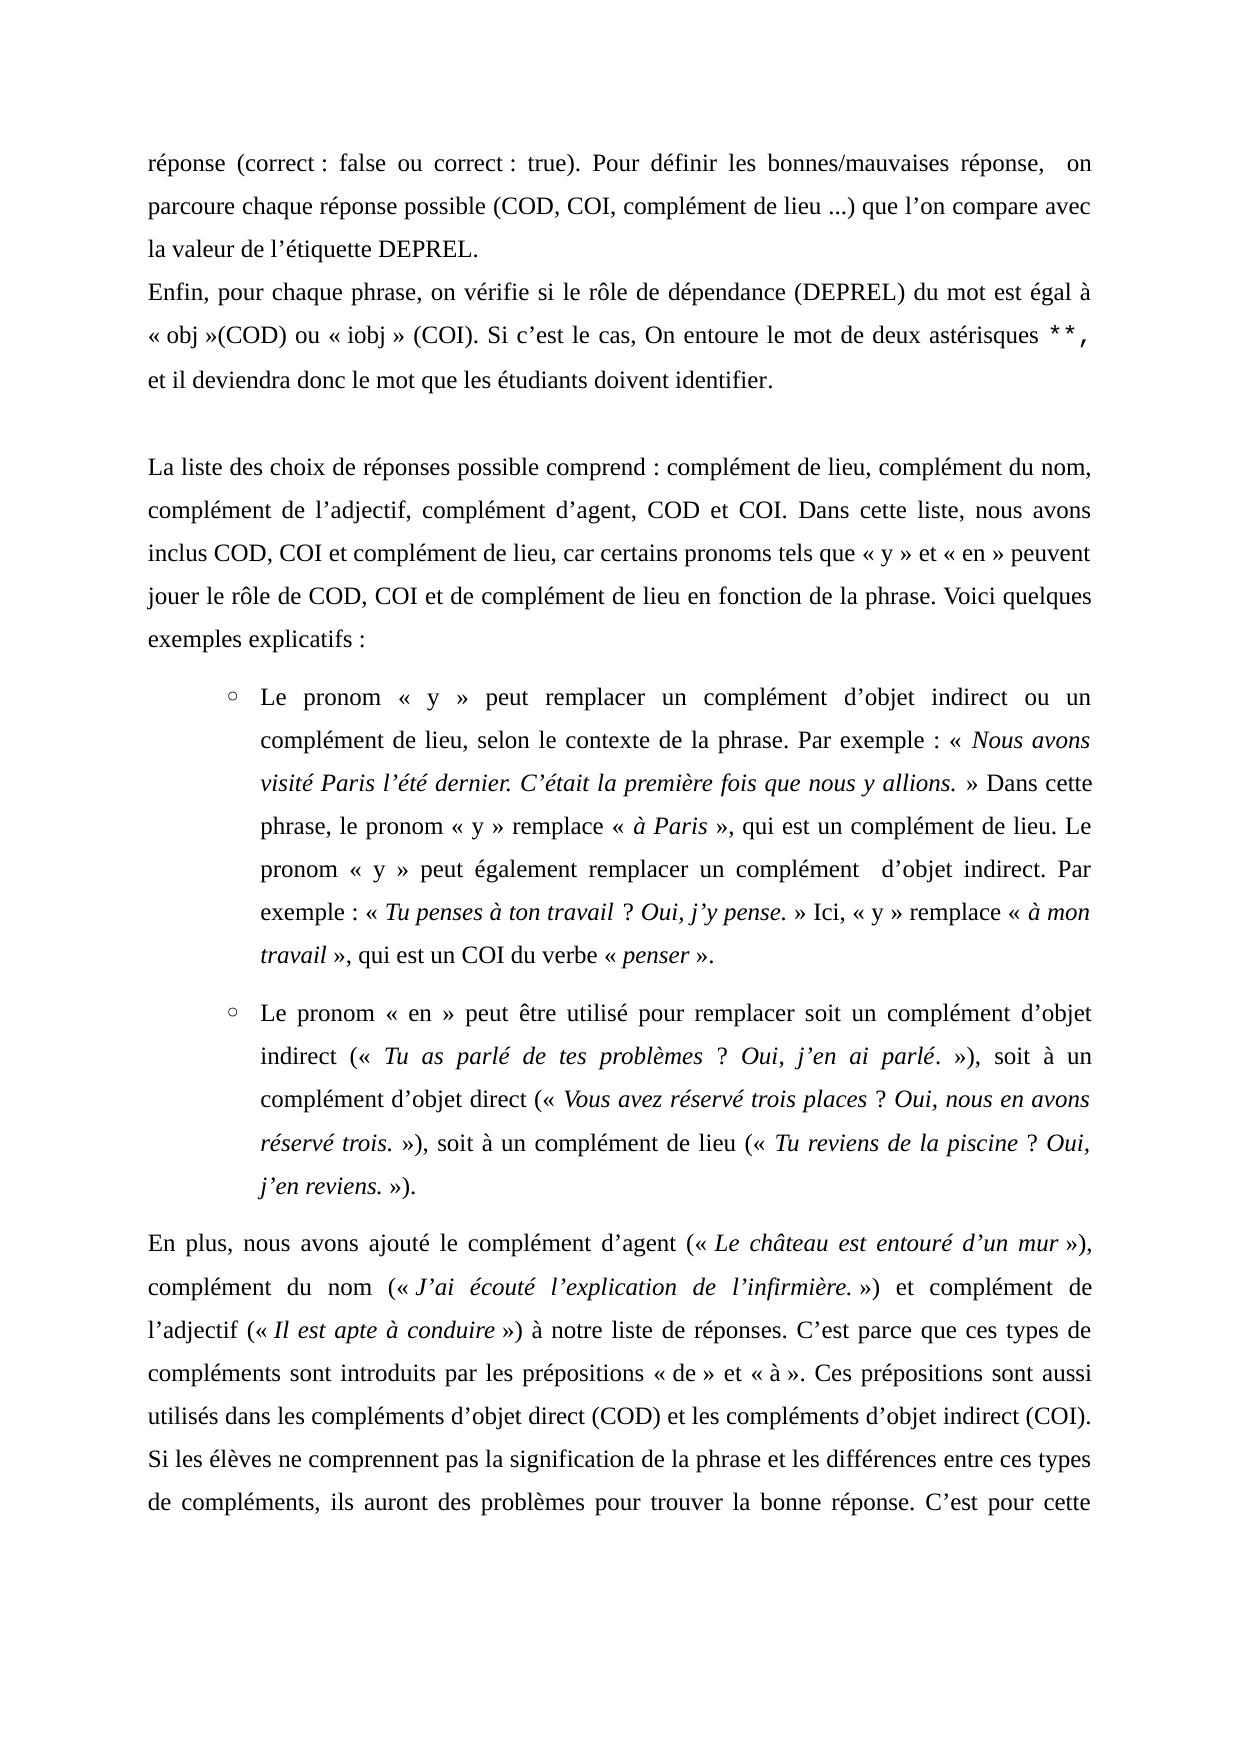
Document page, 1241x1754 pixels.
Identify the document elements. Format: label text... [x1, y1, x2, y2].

text réponse (correct : false ou correct : true). Pour définir les bonnes/mauvaises réponse, on parcoure chaque réponse possible (COD, COI, complément de lieu ...) que l’on compare avec la valeur de l’étiquette DEPREL. [148, 148, 1092, 263]
text Enfin, pour chaque phrase, on vérifie si le rôle de dépendance (DEPREL) du mot est égal à « obj »(COD) ou « iobj » (COI). Si c’est le cas, On entoure le mot de deux astérisques **, et il deviendra donc le mot que les étudiants doivent identifier. [148, 277, 1092, 394]
list Le pronom « y » peut remplacer un complément d’objet indirect ou un complément de lieu, selon le contexte de la phrase. Par exemple : « Nous avons visité Paris l’été dernier. C’était la première fois que nous y allions. » Dans cette phrase, le pronom « y » remplace « à Paris », qui est un complément de lieu. Le pronom « y » peut également remplacer un complément d’objet indirect. Par exemple : « Tu penses à ton travail ? Oui, j’y pense. » Ici, « y » remplace « à mon travail », qui est un COI du verbe « penser ». [223, 682, 1092, 969]
text En plus, nous avons ajouté le complément d’agent (« Le château est entouré d’un mur »), complément du nom (« J’ai écouté l’explication de l’infirmière. ») et complément de l’adjectif (« Il est apte à conduire ») à notre liste de réponses. C’est parce que ces types de compléments sont introduits par les prépositions « de » et « à ». Ces prépositions sont aussi utilisés dans les compléments d’objet direct (COD) et les compléments d’objet indirect (COI). Si les élèves ne comprennent pas la signification de la phrase et les différences entre ces types de compléments, ils auront des problèmes pour trouver la bonne réponse. C’est pour cette [148, 1228, 1092, 1516]
list Le pronom « en » peut être utilisé pour remplacer soit un complément d’objet indirect (« Tu as parlé de tes problèmes ? Oui, j’en ai parlé. »), soit à un complément d’objet direct (« Vous avez réservé trois places ? Oui, nous en avons réservé trois. »), soit à un complément de lieu (« Tu reviens de la piscine ? Oui, j’en reviens. »). [223, 998, 1092, 1199]
text La liste des choix de réponses possible comprend : complément de lieu, complément du nom, complément de l’adjectif, complément d’agent, COD et COI. Dans cette liste, nous avons inclus COD, COI et complément de lieu, car certains pronoms tels que « y » et « en » peuvent jouer le rôle de COD, COI et de complément de lieu en fonction de la phrase. Voici quelques exemples explicatifs : [148, 452, 1092, 653]
